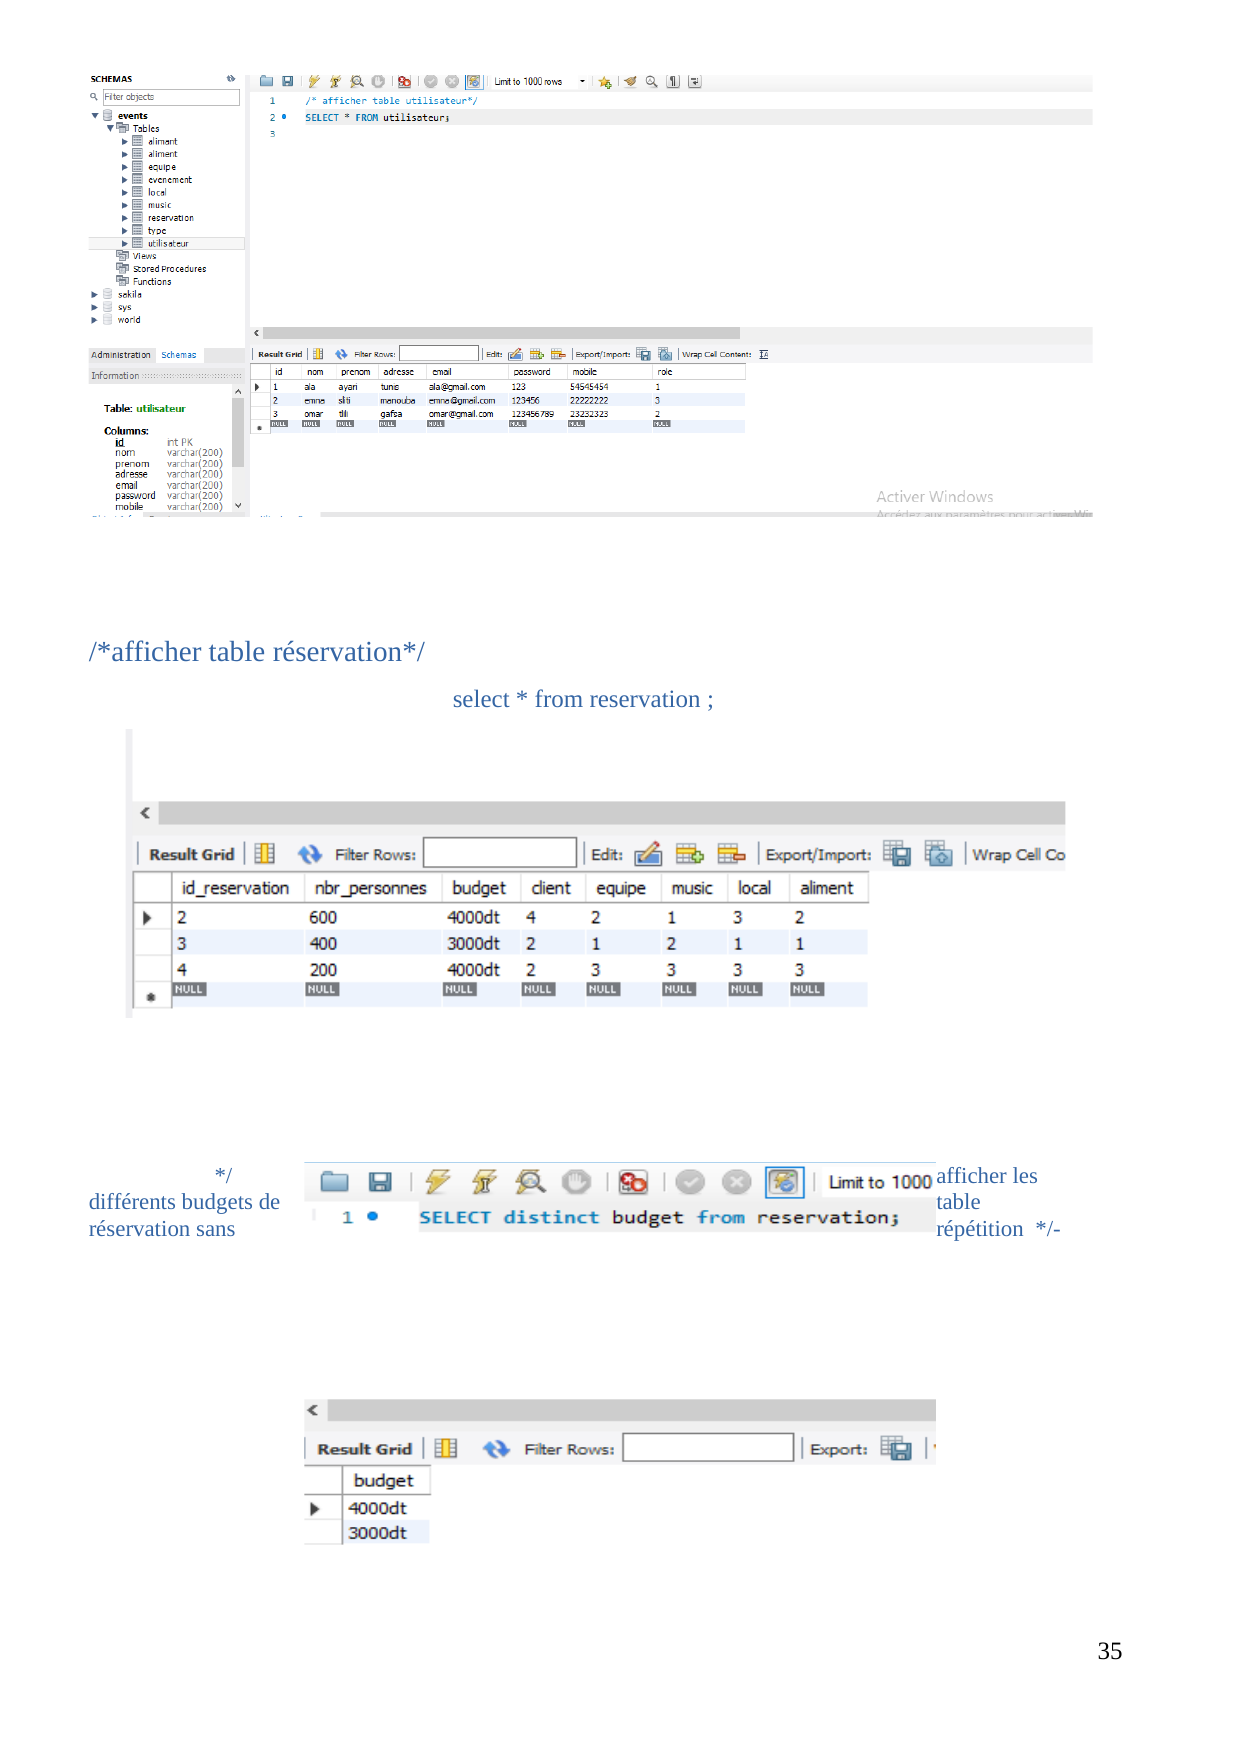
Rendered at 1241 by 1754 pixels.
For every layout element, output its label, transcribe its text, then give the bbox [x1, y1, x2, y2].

picture [88, 75, 1093, 517]
list select * from reservation ; [88, 684, 1078, 713]
picture [125, 729, 1115, 1018]
list */ afficher les différents budgets de table réservation sans répétition */- [88, 1162, 304, 1241]
picture [304, 1162, 936, 1558]
list /*afficher table réservation*/ [88, 634, 1078, 667]
list */ afficher les différents budgets de table réservation sans répétition */- [936, 1162, 1078, 1241]
